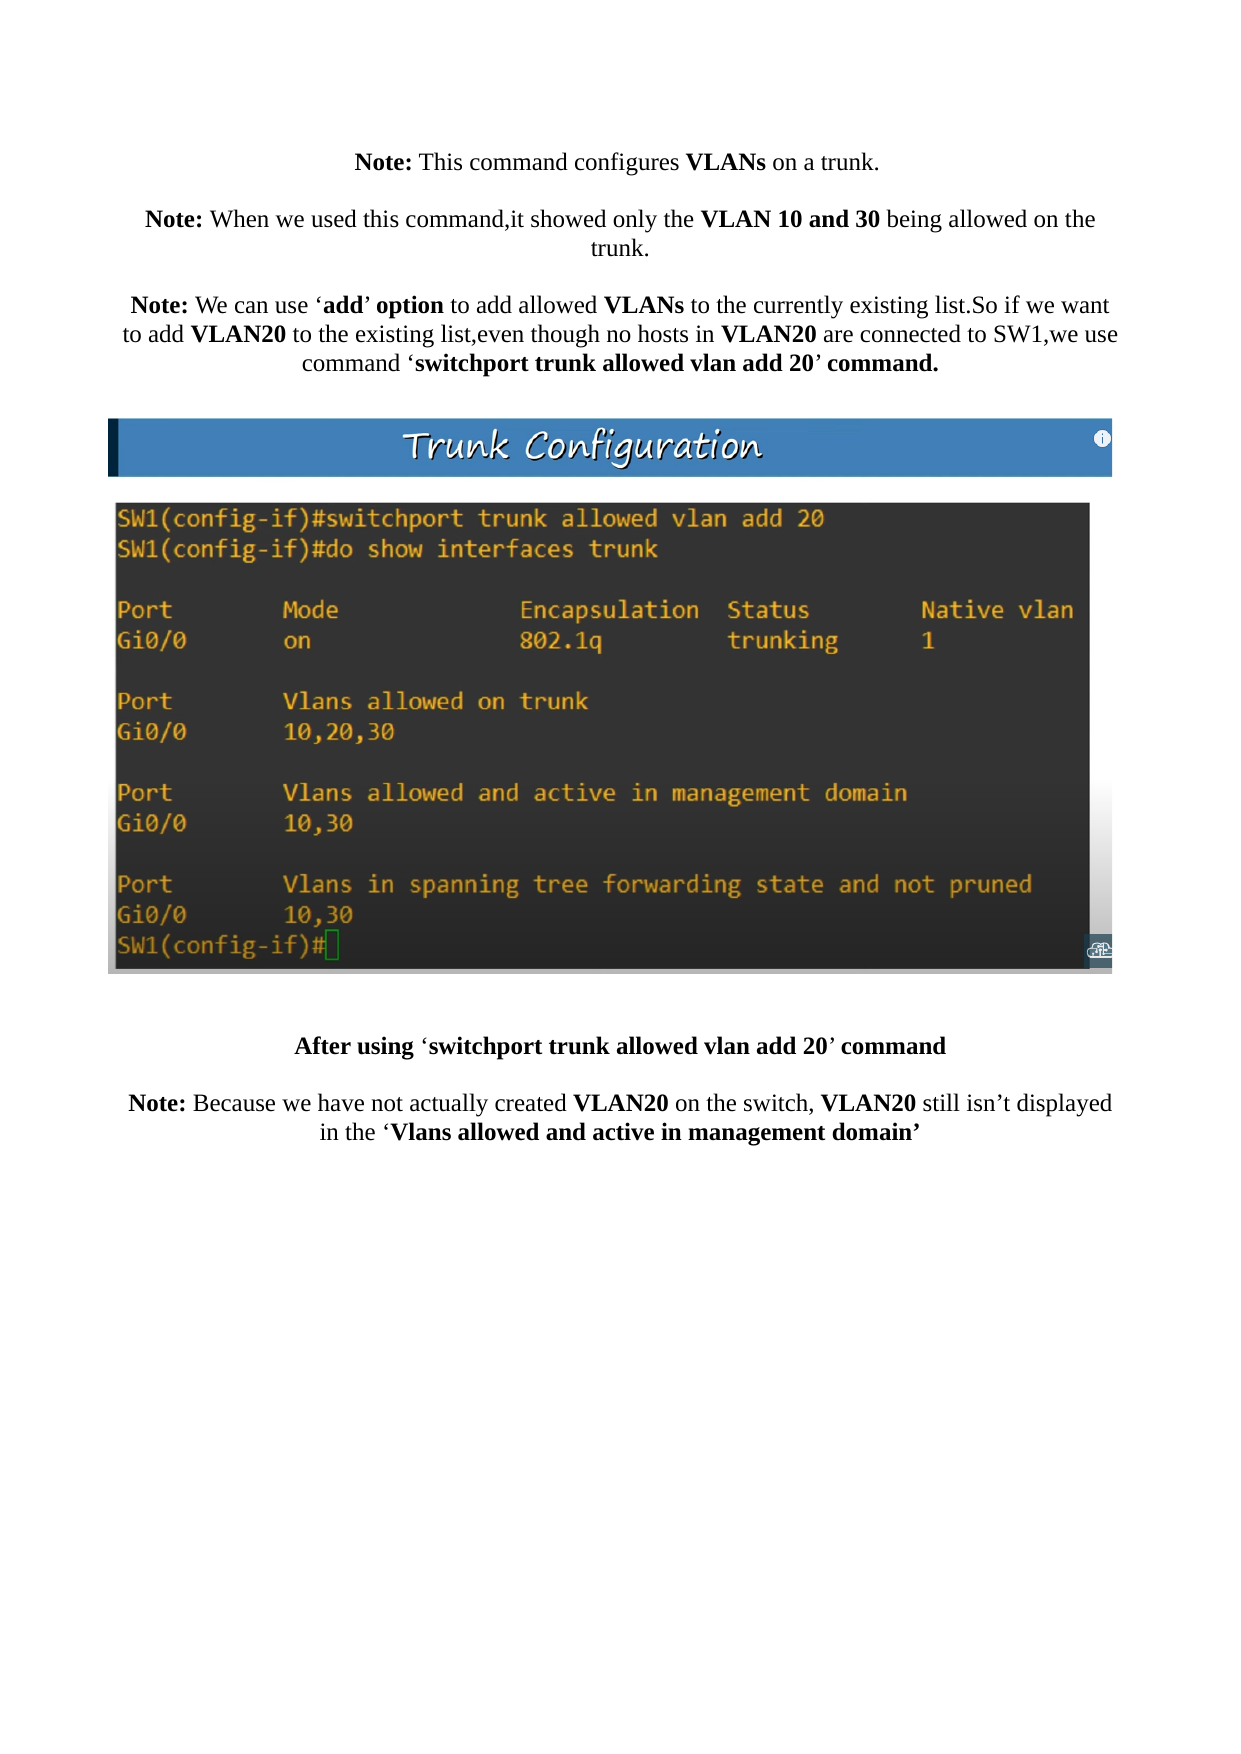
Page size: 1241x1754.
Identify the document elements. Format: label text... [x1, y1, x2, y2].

text After using ‘switchport trunk allowed vlan add 20’ command [118, 1031, 1122, 1060]
picture [108, 414, 1113, 974]
text Note: When we used this command,it showed only the VLAN 10 and 30 being allowed on the trunk. [118, 204, 1122, 262]
text Note: We can use ‘add’ option to add allowed VLANs to the currently existing list.So if we want to add VLAN20 to the existing list,even though no hosts in VLAN20 are connected to SW1,we use command ‘switchport trunk allowed vlan add 20’ command. [118, 291, 1122, 377]
text Note: Because we have not actually created VLAN20 on the switch, VLAN20 still isn’t displayed in the ‘Vlans allowed and active in management domain’ [118, 1088, 1122, 1146]
text Note: This command configures VLANs on a trunk. [118, 147, 1122, 176]
